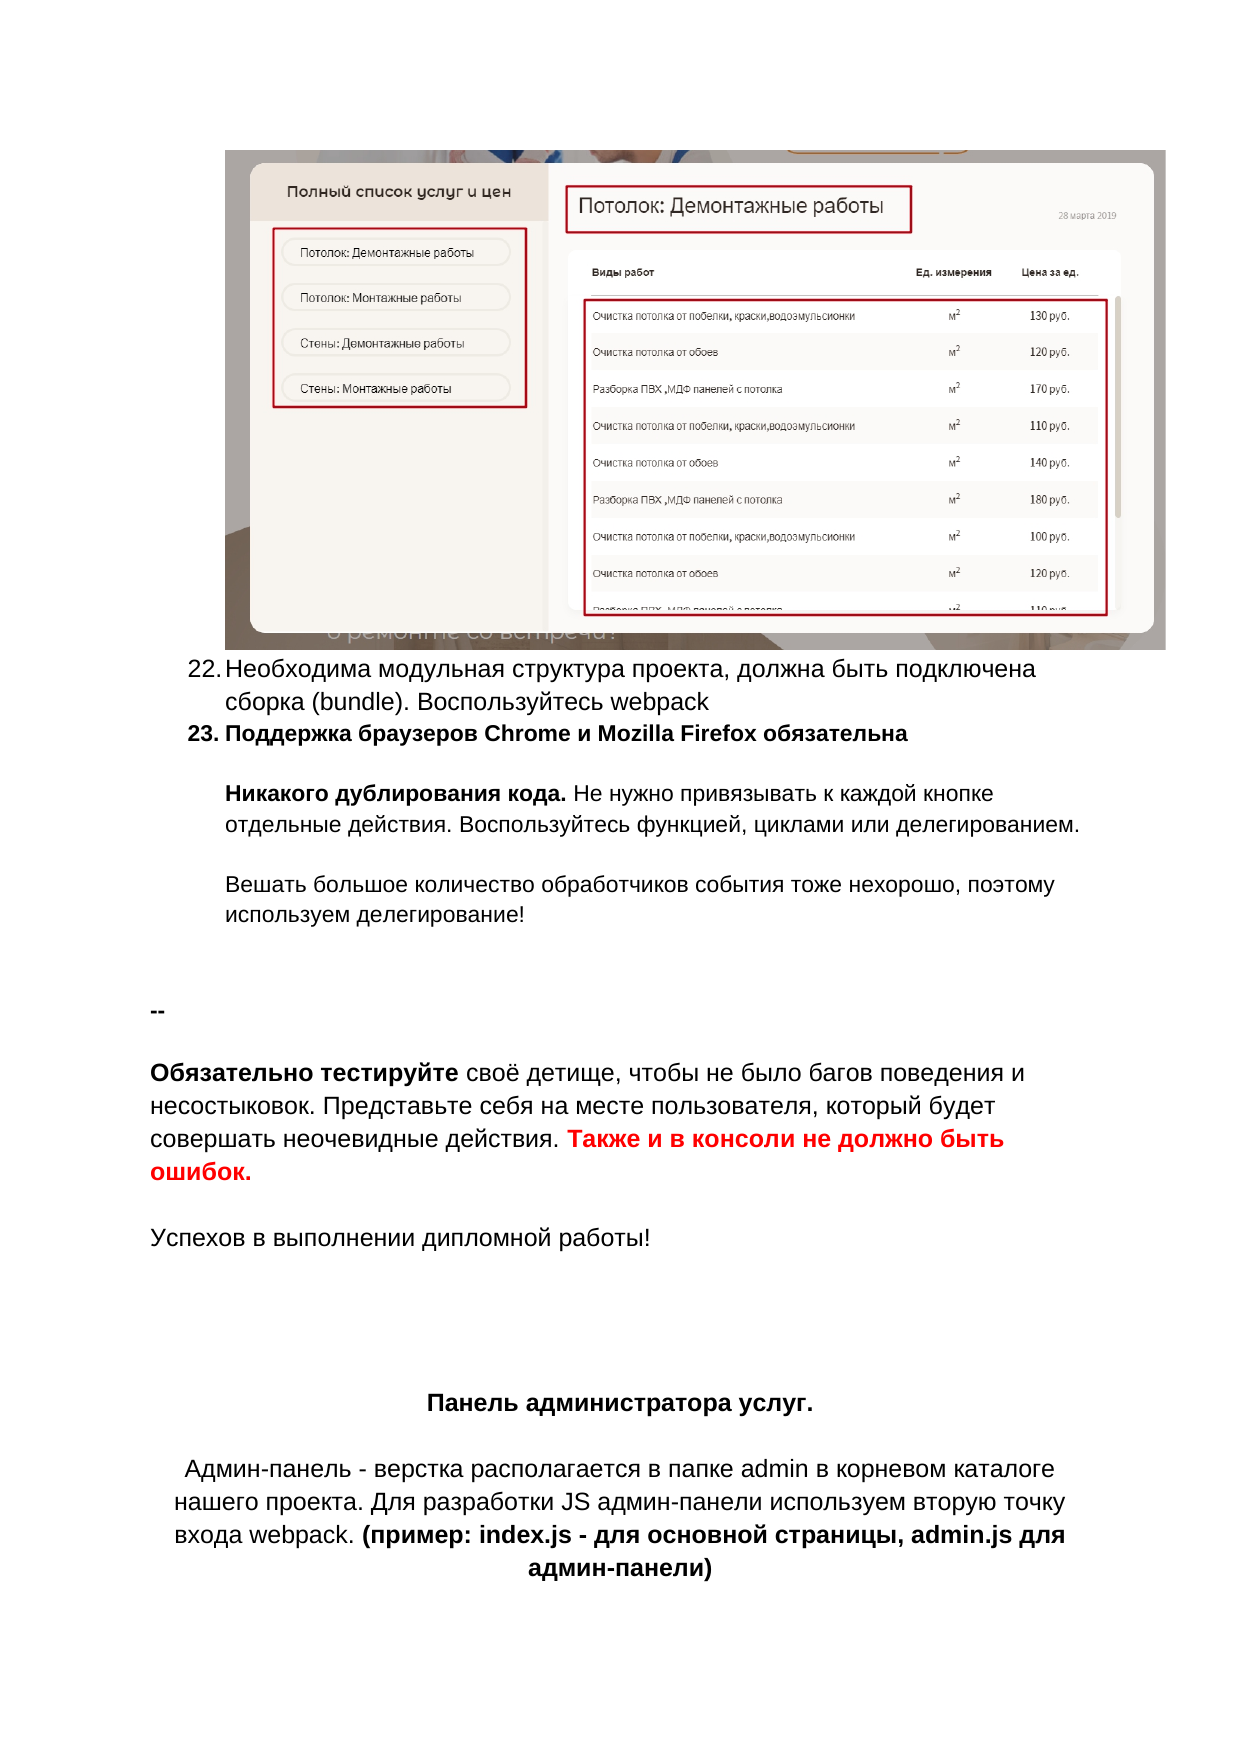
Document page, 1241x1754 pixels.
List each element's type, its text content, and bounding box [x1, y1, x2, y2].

text Вешать большое количество обработчиков события тоже нехорошо, поэтому используем делегирование! [225, 871, 1090, 927]
text -- [150, 997, 1090, 1024]
list Поддержка браузеров Chrome и Mozilla Firefox обязательна [187, 720, 1090, 746]
text Никакого дублирования кода. Не нужно привязывать к каждой кнопке отдельные действия. Воспользуйтесь функцией, циклами или делегированием. [225, 780, 1090, 837]
text Обязательно тестируйте своё детище, чтобы не было багов поведения и несостыковок. Представьте себя на месте пользователя, который будет совершать неочевидные действия. Также и в консоли не должно быть ошибок. [150, 1058, 1090, 1186]
picture [225, 150, 1166, 650]
text Панель администратора услуг. [150, 1355, 1090, 1417]
list Необходима модульная структура проекта, должна быть подключена сборка (bundle). Воспользуйтесь webpack [187, 654, 1090, 716]
text Успехов в выполнении дипломной работы! [150, 1223, 1090, 1252]
text Админ-панель - верстка располагается в папке admin в корневом каталоге нашего проекта. Для разработки JS админ-панели используем вторую точку входа webpack. (пример: index.js - для основной страницы, admin.js для админ-панели) [150, 1454, 1090, 1582]
